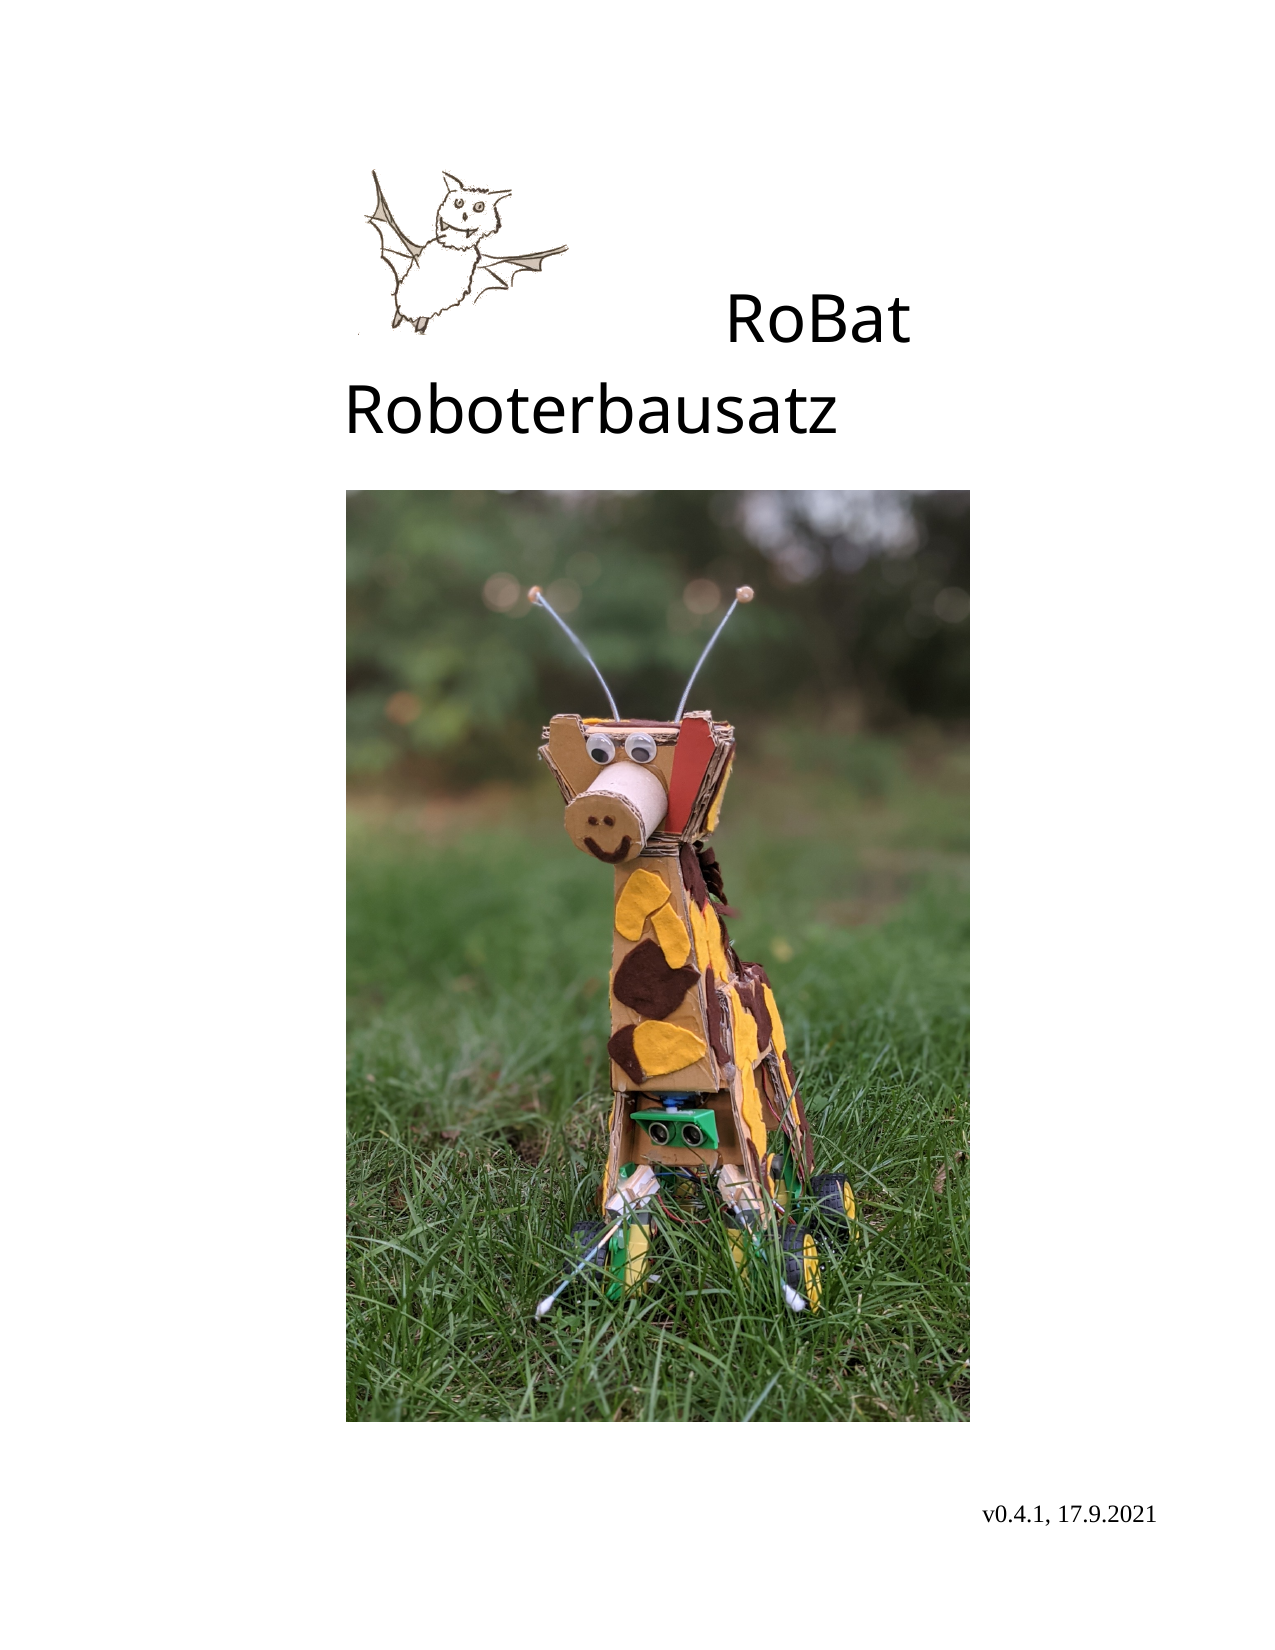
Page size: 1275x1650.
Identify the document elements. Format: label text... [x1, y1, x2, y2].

subtitle RoBat Roboterbausatz [118, 271, 1157, 453]
text v0.4.1, 17.9.2021 [118, 1499, 1157, 1528]
picture [358, 169, 569, 335]
picture [346, 490, 970, 1422]
